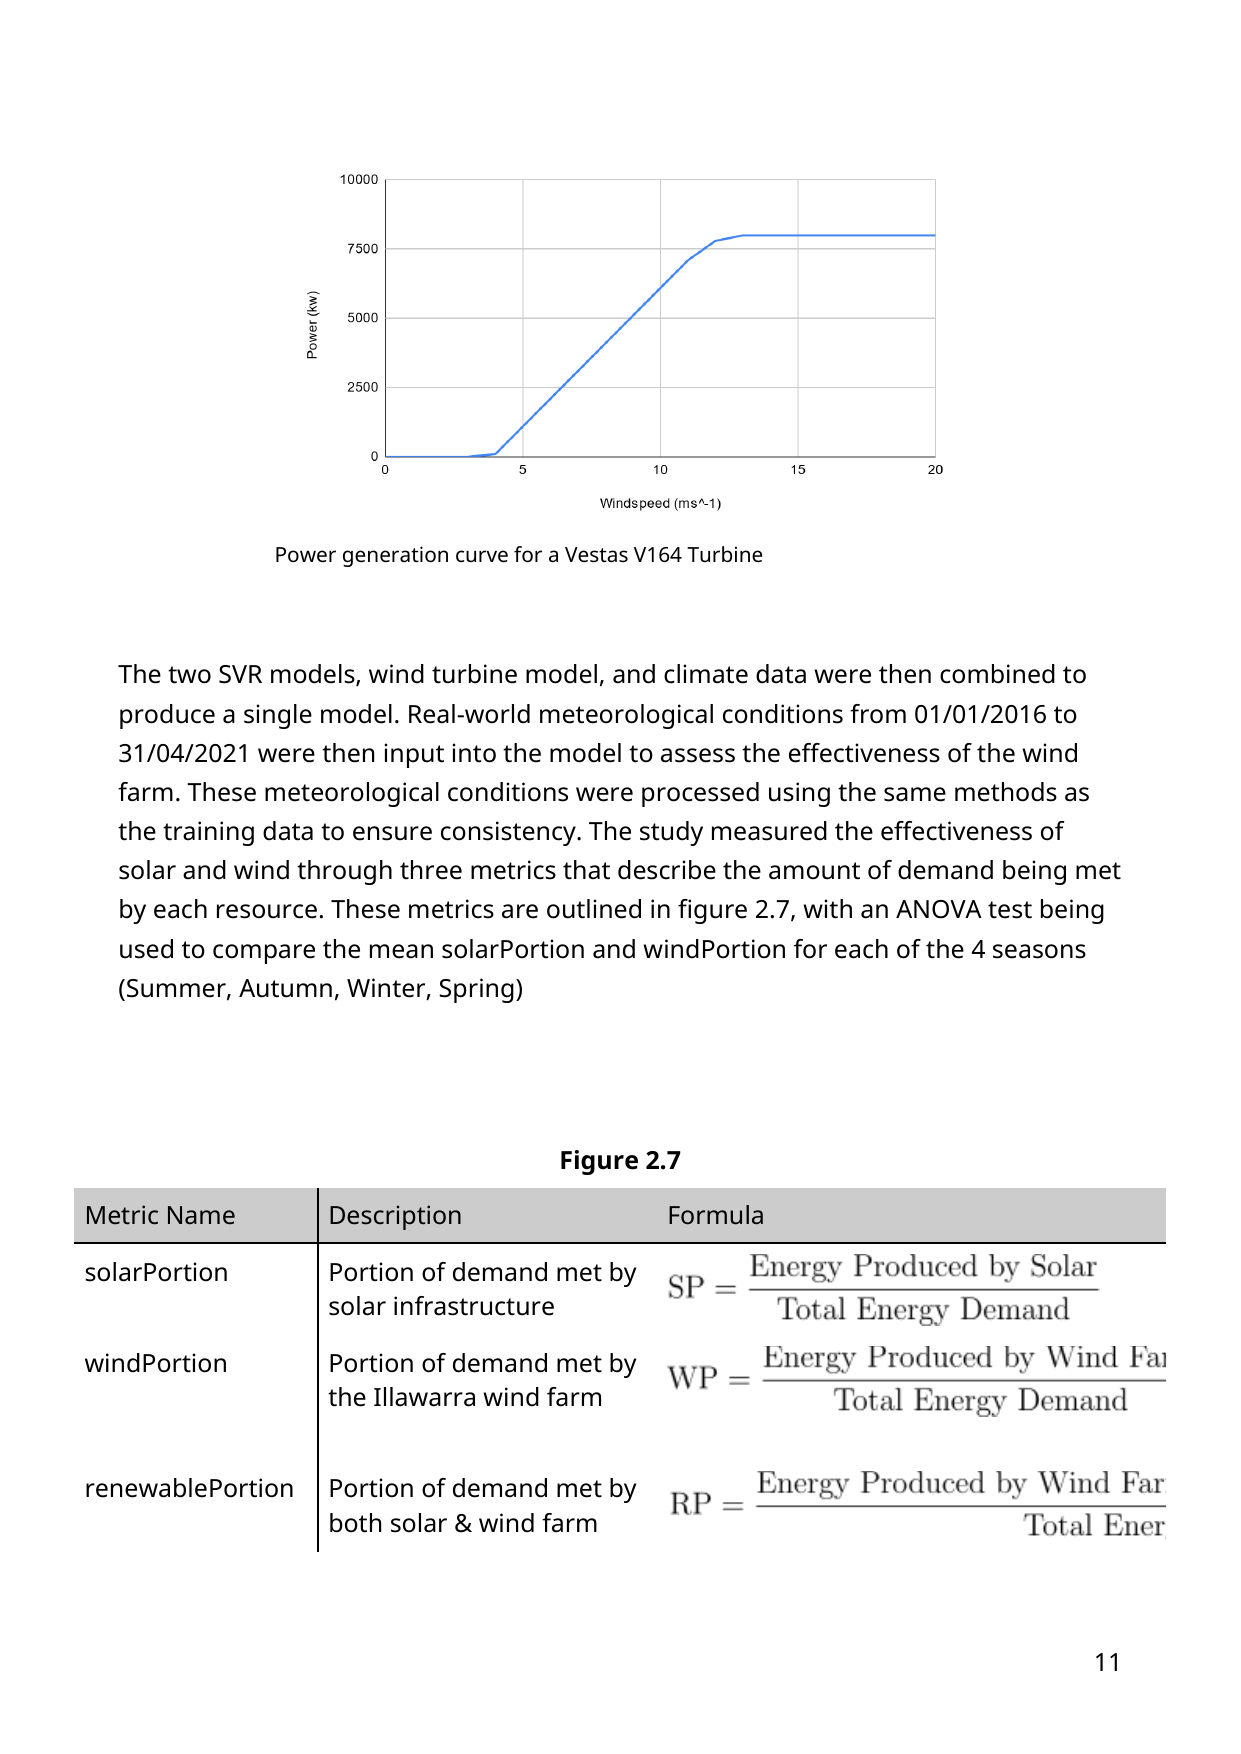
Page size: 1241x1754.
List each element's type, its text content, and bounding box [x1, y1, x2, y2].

table_header Figure 2.7 [74, 1133, 1166, 1187]
table_cell [657, 1461, 1166, 1552]
text The two SVR models, wind turbine model, and climate data were then combined to produce a single model. Real-world meteorological conditions from 01/01/2016 to 31/04/2021 were then input into the model to assess the effectiveness of the wind farm. These meteorological conditions were processed using the same methods as the training data to ensure consistency. The study measured the effectiveness of solar and wind through three metrics that describe the amount of demand being met by each resource. These metrics are outlined in figure 2.7, with an ANOVA test being used to compare the mean solarPortion and windPortion for each of the 4 seasons (Summer, Autumn, Winter, Spring) [118, 657, 1122, 1004]
table_cell Portion of demand met by solar infrastructure [319, 1244, 657, 1336]
table_cell Metric Name [74, 1188, 317, 1242]
table_cell renewablePortion [74, 1461, 317, 1552]
table_header [7, 1088, 1233, 1562]
picture [285, 162, 956, 520]
table_cell windPortion [74, 1336, 317, 1461]
table_cell Power generation curve for a Vestas V164 Turbine [264, 530, 976, 579]
table_cell Description [319, 1188, 657, 1242]
table_cell [657, 1336, 1166, 1461]
picture [667, 1346, 1167, 1417]
picture [667, 1254, 1100, 1326]
picture [667, 1471, 1167, 1542]
table_cell [657, 1244, 1166, 1336]
table_cell [264, 152, 976, 529]
table_cell Portion of demand met by the Illawarra wind farm [319, 1336, 657, 1461]
table_cell Portion of demand met by both solar & wind farm [319, 1461, 657, 1552]
table_cell solarPortion [74, 1244, 317, 1336]
table_cell Formula [657, 1188, 1166, 1242]
